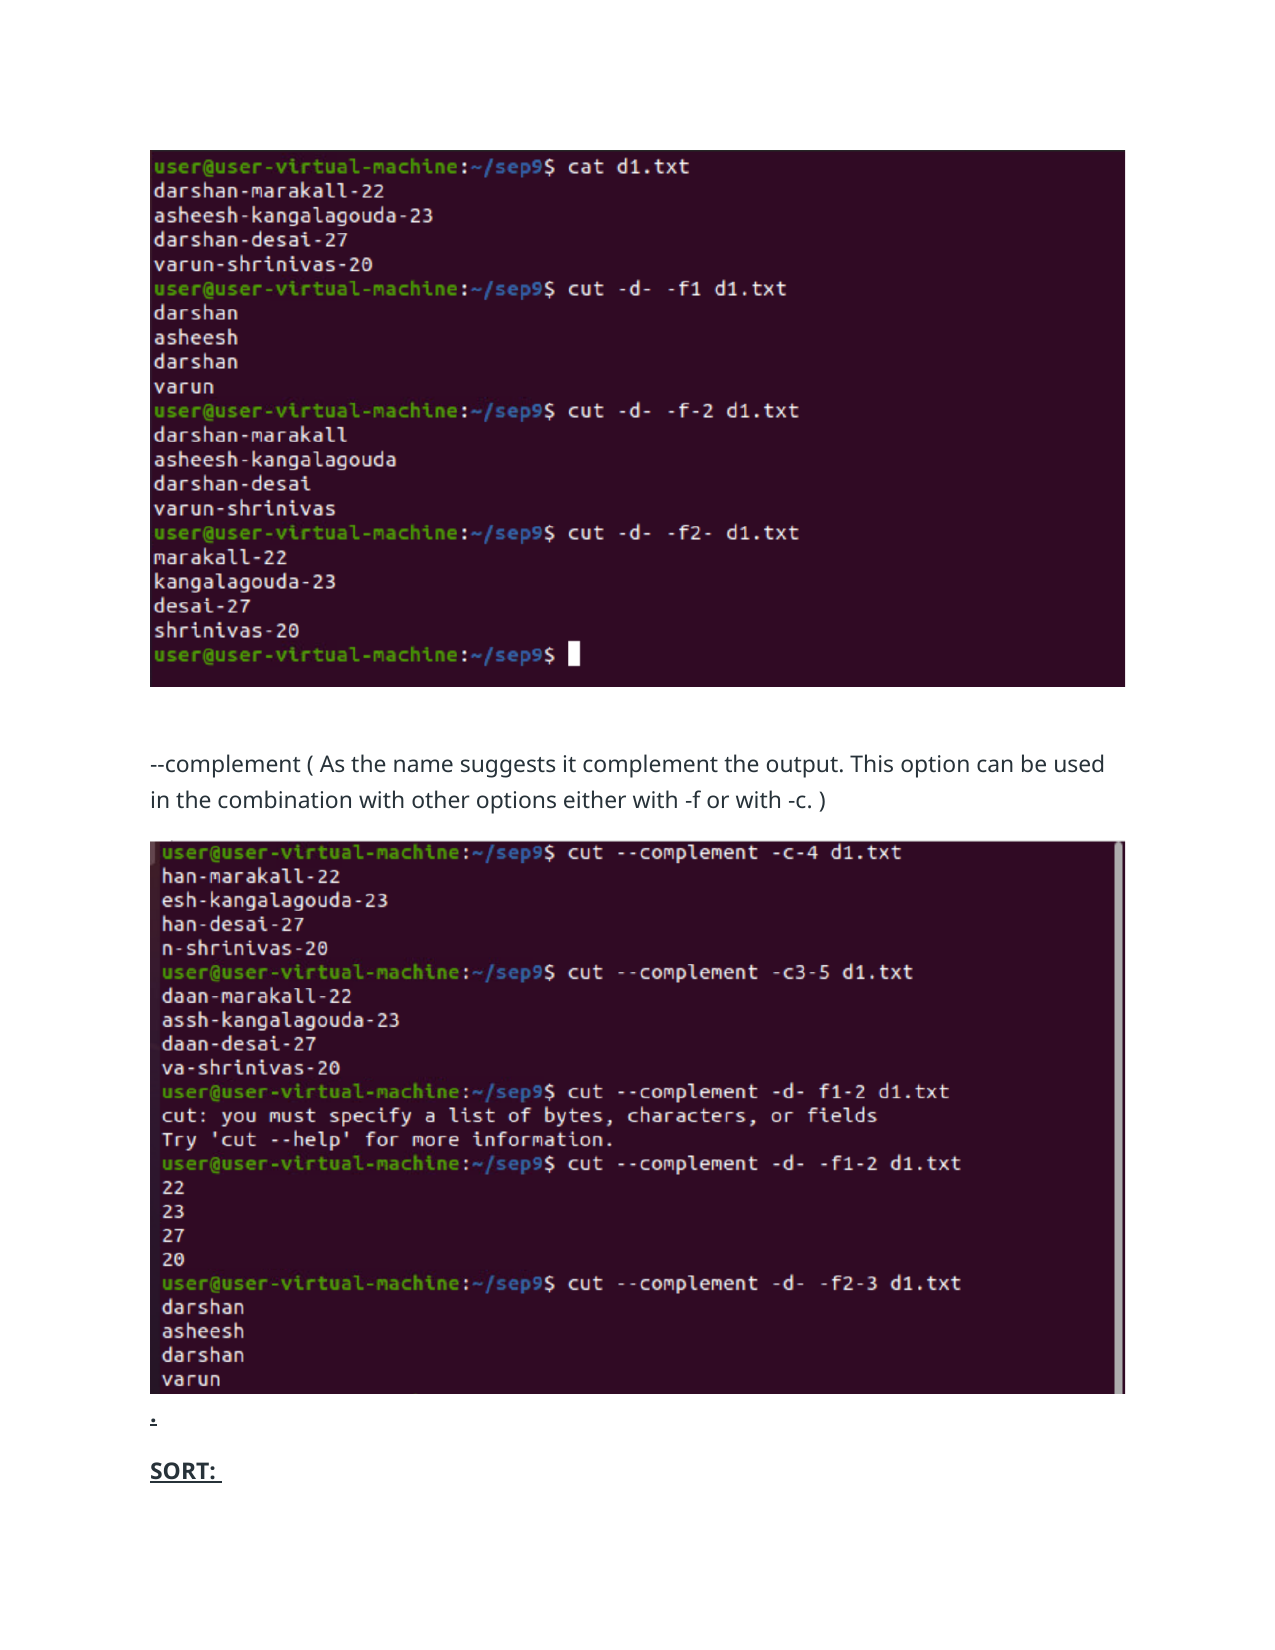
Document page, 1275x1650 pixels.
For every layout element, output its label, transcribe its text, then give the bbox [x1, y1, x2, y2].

text --complement ( As the name suggests it complement the output. This option can be used in the combination with other options either with -f or with -c. ) [150, 748, 1125, 815]
text SORT: [150, 1454, 1125, 1486]
picture [150, 840, 1125, 1394]
picture [150, 150, 1125, 687]
text . [150, 1394, 1125, 1429]
